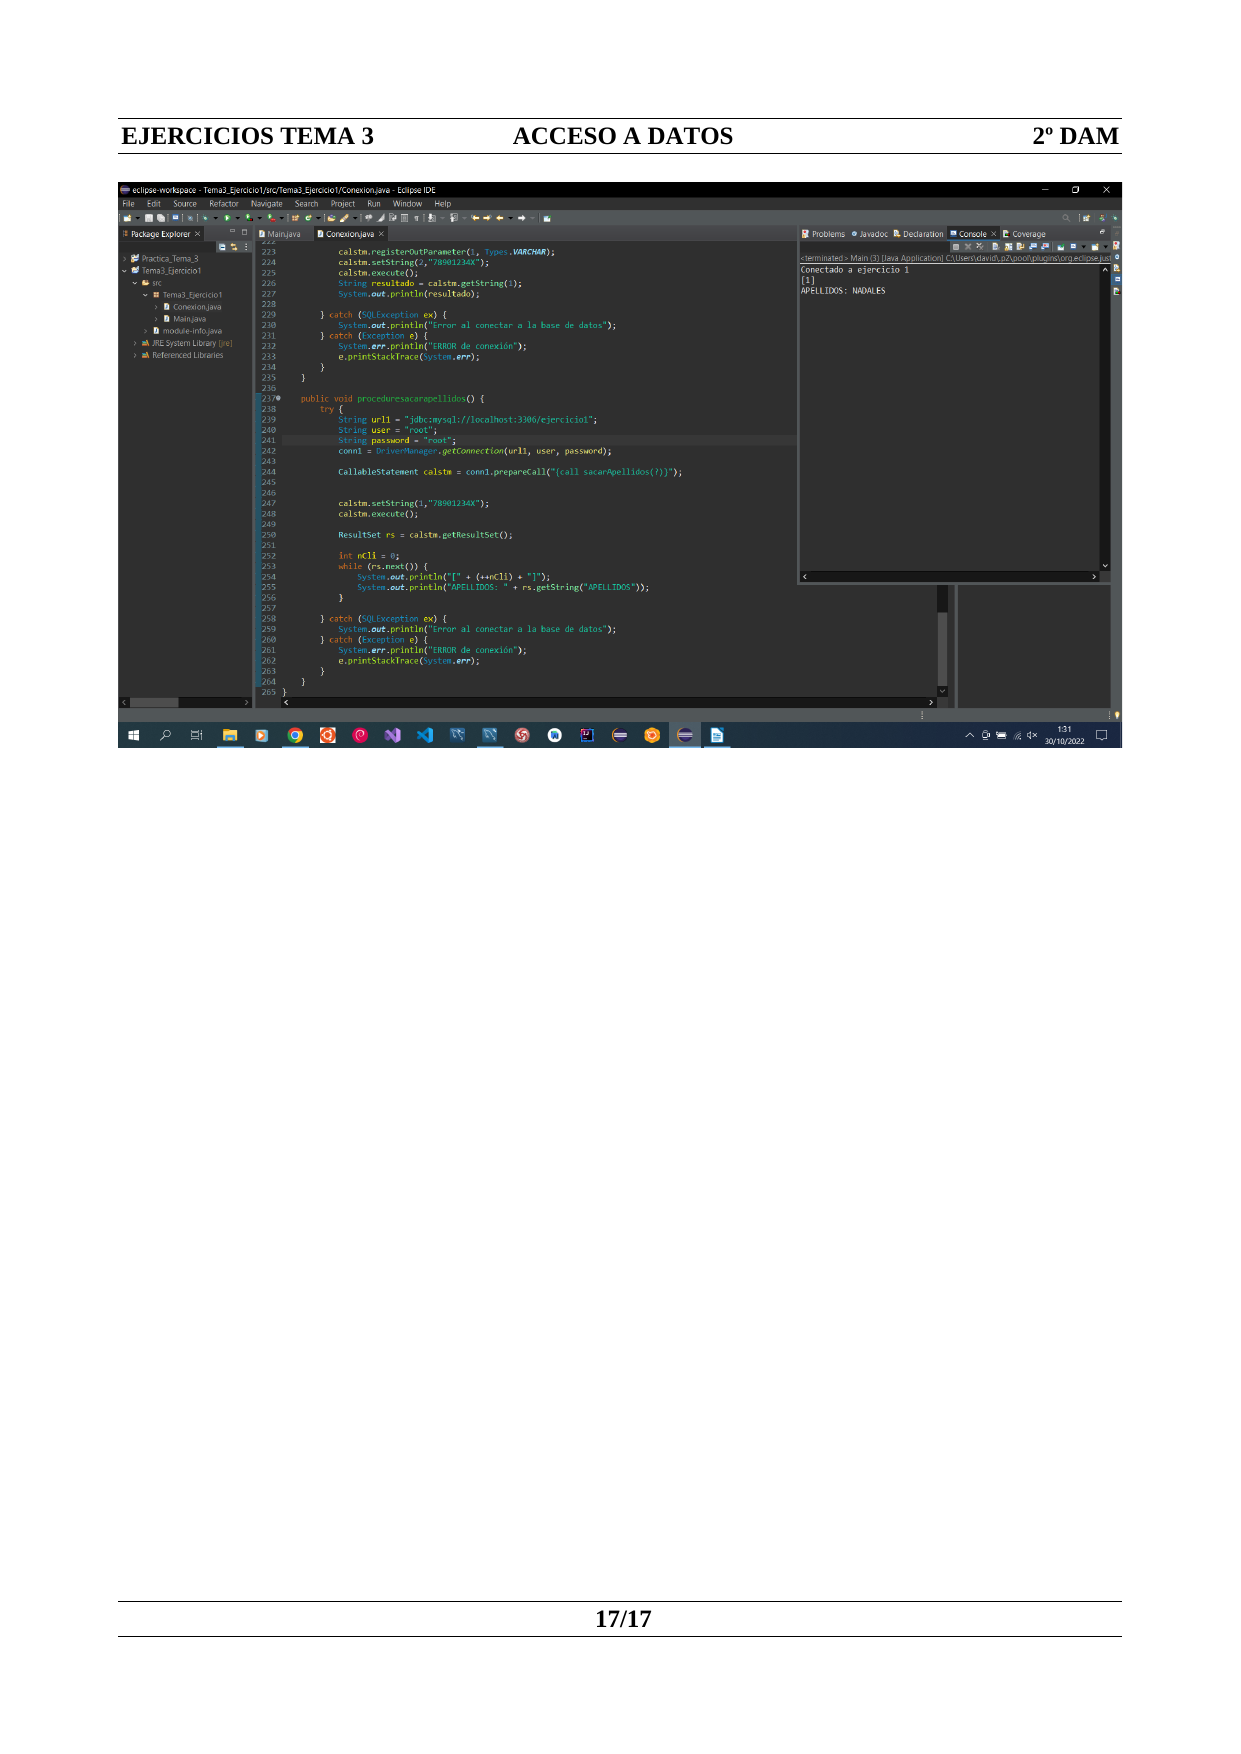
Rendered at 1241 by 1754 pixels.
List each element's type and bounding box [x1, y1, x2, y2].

picture [118, 182, 1123, 748]
